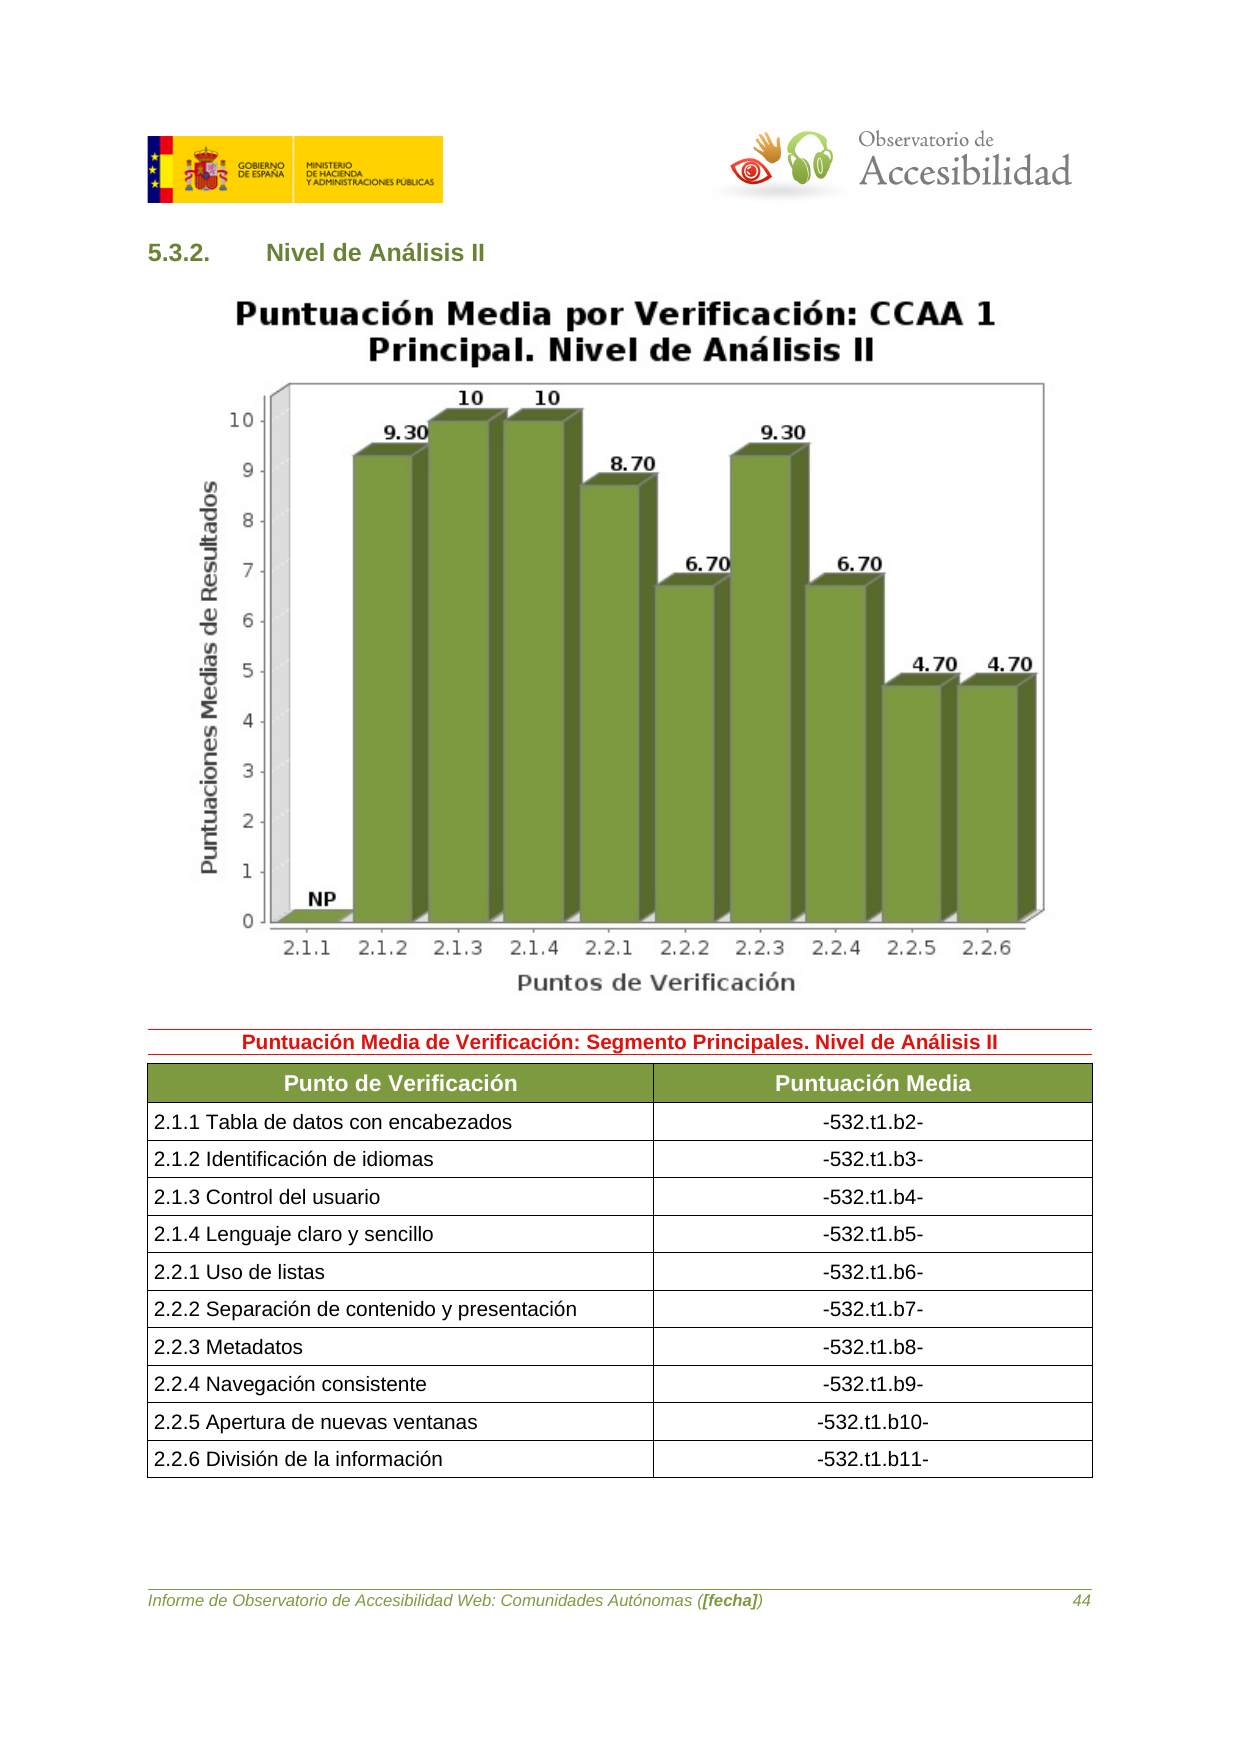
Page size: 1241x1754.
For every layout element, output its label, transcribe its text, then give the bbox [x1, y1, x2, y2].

table_cell 2.1.3 Control del usuario [148, 1178, 653, 1215]
table_cell -532.t1.b8- [654, 1328, 1092, 1365]
table_cell -532.t1.b10- [654, 1403, 1092, 1440]
table_cell -532.t1.b6- [654, 1253, 1092, 1290]
table_cell 2.2.5 Apertura de nuevas ventanas [148, 1403, 653, 1440]
table_cell -532.t1.b5- [654, 1216, 1092, 1252]
table_cell 2.2.3 Metadatos [148, 1328, 653, 1365]
list Nivel de Análisis II [148, 238, 1092, 267]
table_cell 2.1.1 Tabla de datos con encabezados [148, 1103, 653, 1140]
picture [178, 294, 1062, 1005]
picture [710, 122, 1086, 205]
table_cell 2.1.4 Lenguaje claro y sencillo [148, 1216, 653, 1252]
table_cell 2.1.2 Identificación de idiomas [148, 1141, 653, 1177]
table_cell 2.2.6 División de la información [148, 1441, 653, 1477]
table_cell -532.t1.b9- [654, 1366, 1092, 1402]
table_cell -532.t1.b4- [654, 1178, 1092, 1215]
table_header Punto de Verificación [148, 1064, 653, 1102]
picture [147, 136, 443, 203]
table_header Puntuación Media [654, 1064, 1092, 1102]
table_cell -532.t1.b3- [654, 1141, 1092, 1177]
table_cell -532.t1.b2- [654, 1103, 1092, 1140]
table_cell -532.t1.b11- [654, 1441, 1092, 1477]
table_cell 2.2.2 Separación de contenido y presentación [148, 1291, 653, 1327]
table_cell 2.2.1 Uso de listas [148, 1253, 653, 1290]
table_cell -532.t1.b7- [654, 1291, 1092, 1327]
table_cell 2.2.4 Navegación consistente [148, 1366, 653, 1402]
text Puntuación Media de Verificación: Segmento Principales. Nivel de Análisis II [148, 1030, 1092, 1054]
